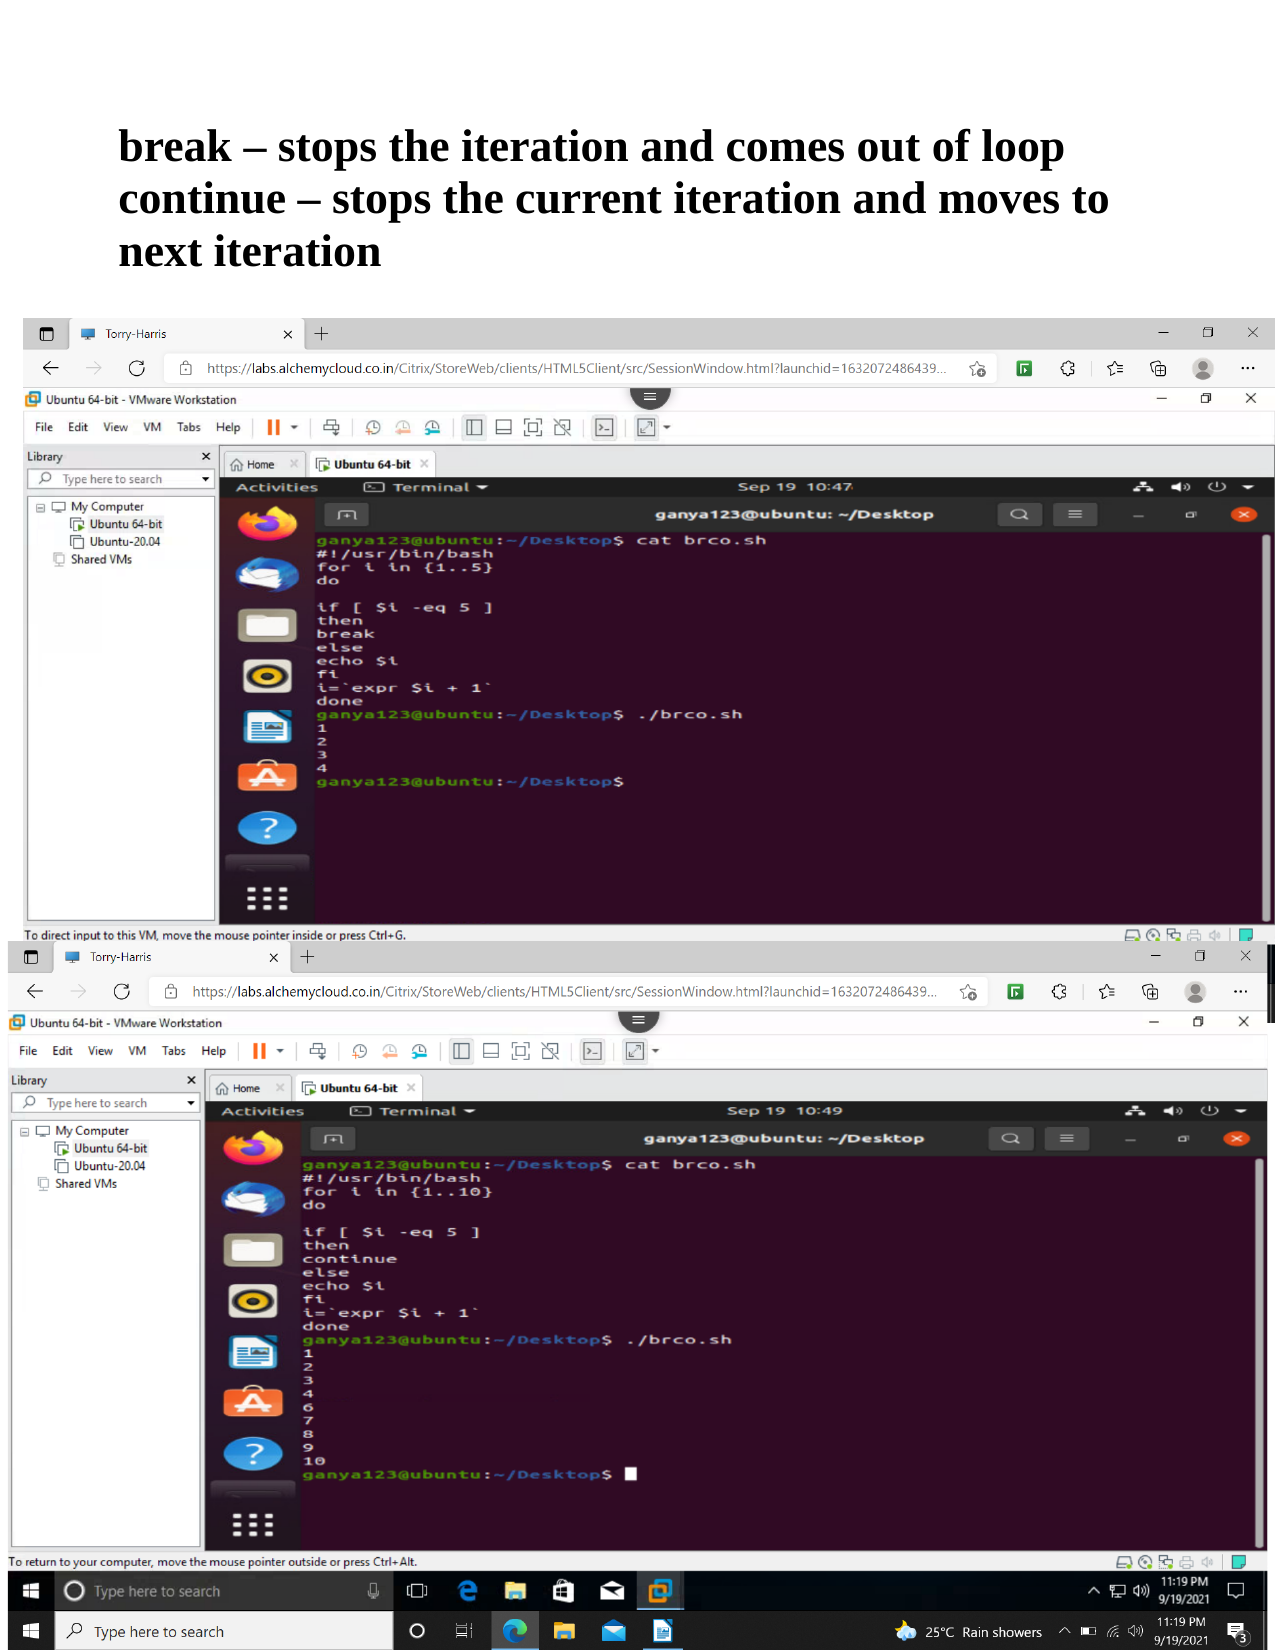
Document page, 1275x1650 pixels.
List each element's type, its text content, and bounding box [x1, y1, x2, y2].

picture [7, 318, 1275, 1650]
text continue – stops the current iteration and moves to next iteration [118, 171, 1157, 276]
text break – stops the iteration and comes out of loop [118, 118, 1157, 171]
